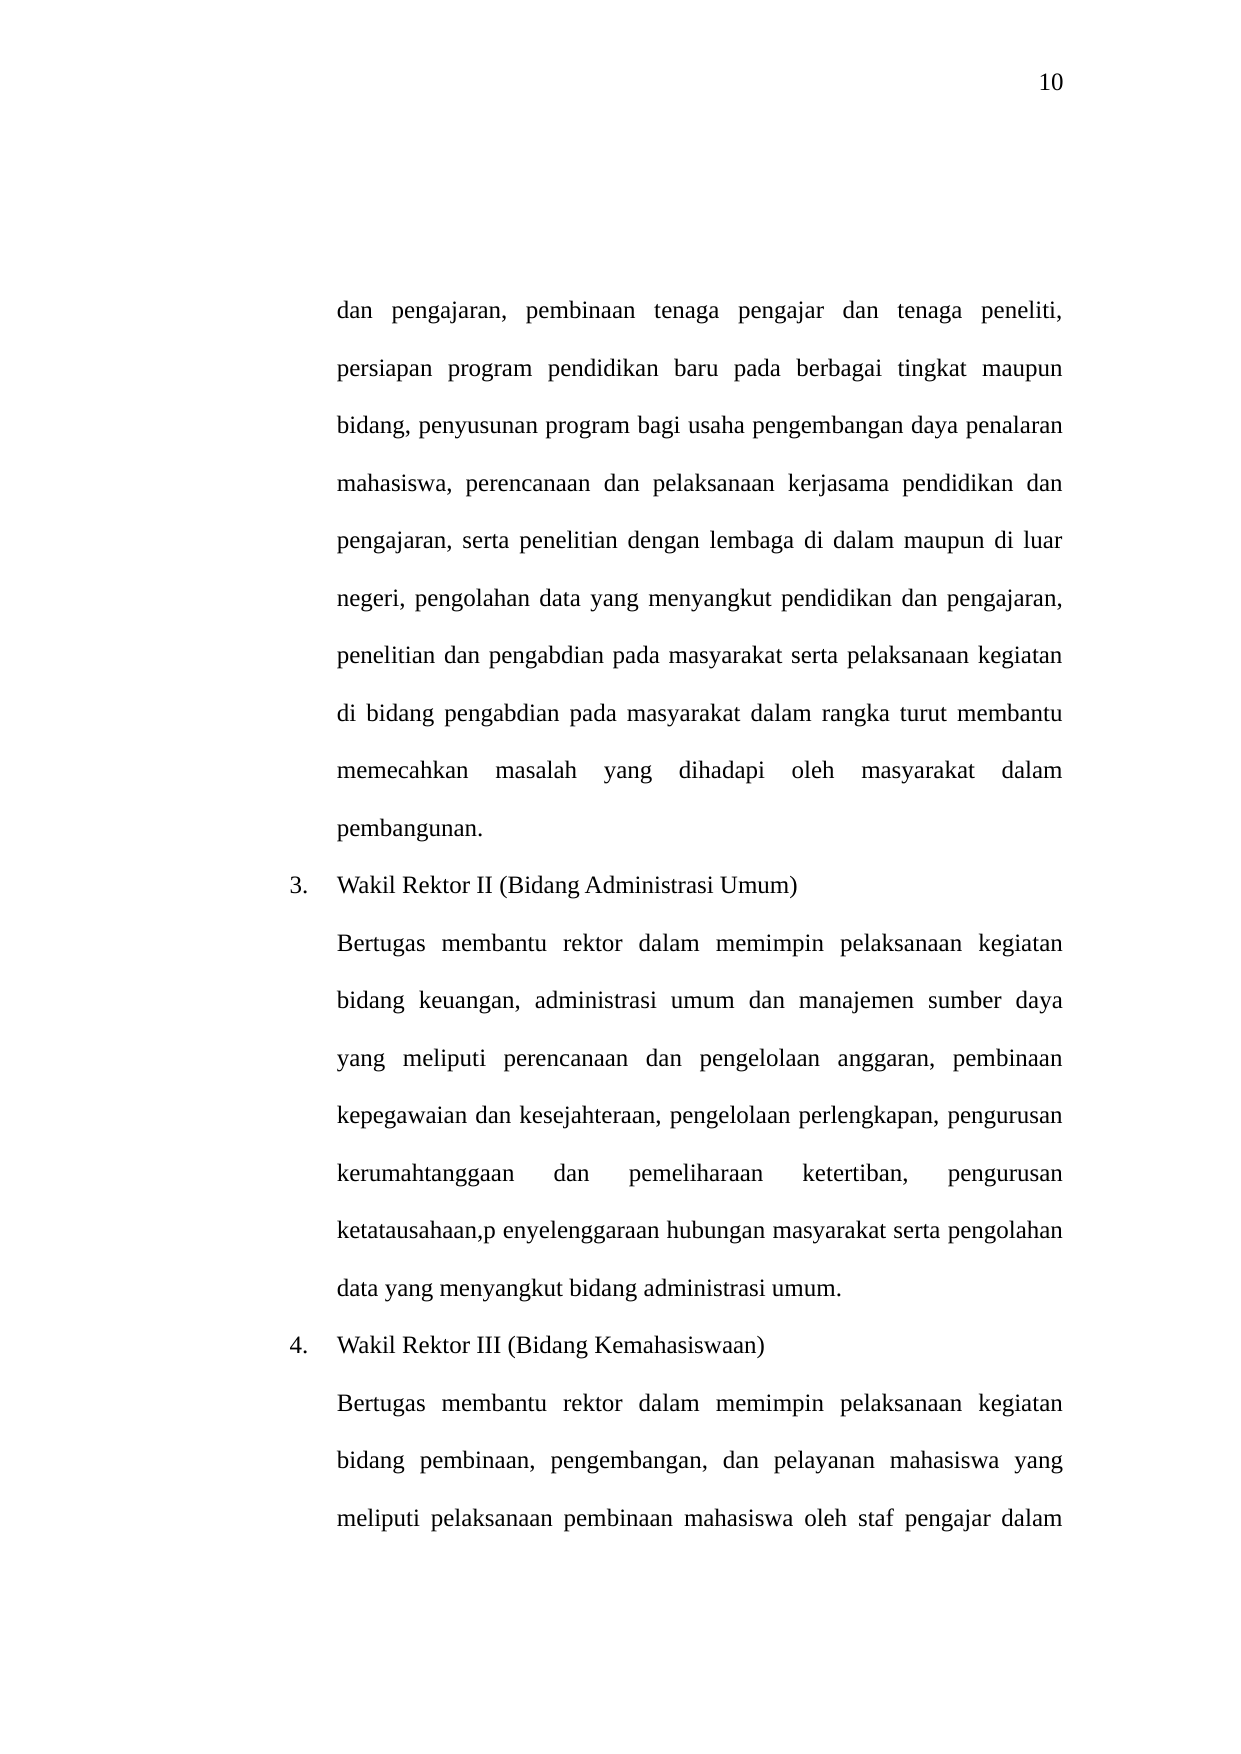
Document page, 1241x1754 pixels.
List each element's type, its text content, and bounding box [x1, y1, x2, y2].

list Bertugas membantu rektor dalam memimpin pelaksanaan kegiatan bidang pembinaan, pengembangan, dan pelayanan mahasiswa yang meliputi pelaksanaan pembinaan mahasiswa oleh staf pengajar dalam [289, 1388, 1063, 1532]
list Wakil Rektor II (Bidang Administrasi Umum) [289, 870, 1063, 899]
list dan pengajaran, pembinaan tenaga pengajar dan tenaga peneliti, persiapan program pendidikan baru pada berbagai tingkat maupun bidang, penyusunan program bagi usaha pengembangan daya penalaran mahasiswa, perencanaan dan pelaksanaan kerjasama pendidikan dan pengajaran, serta penelitian dengan lembaga di dalam maupun di luar negeri, pengolahan data yang menyangkut pendidikan dan pengajaran, penelitian dan pengabdian pada masyarakat serta pelaksanaan kegiatan di bidang pengabdian pada masyarakat dalam rangka turut membantu memecahkan masalah yang dihadapi oleh masyarakat dalam pembangunan. [289, 295, 1063, 842]
list Wakil Rektor III (Bidang Kemahasiswaan) [289, 1330, 1063, 1359]
list Bertugas membantu rektor dalam memimpin pelaksanaan kegiatan bidang keuangan, administrasi umum dan manajemen sumber daya yang meliputi perencanaan dan pengelolaan anggaran, pembinaan kepegawaian dan kesejahteraan, pengelolaan perlengkapan, pengurusan kerumahtanggaan dan pemeliharaan ketertiban, pengurusan ketatausahaan,p enyelenggaraan hubungan masyarakat serta pengolahan data yang menyangkut bidang administrasi umum. [289, 928, 1063, 1302]
